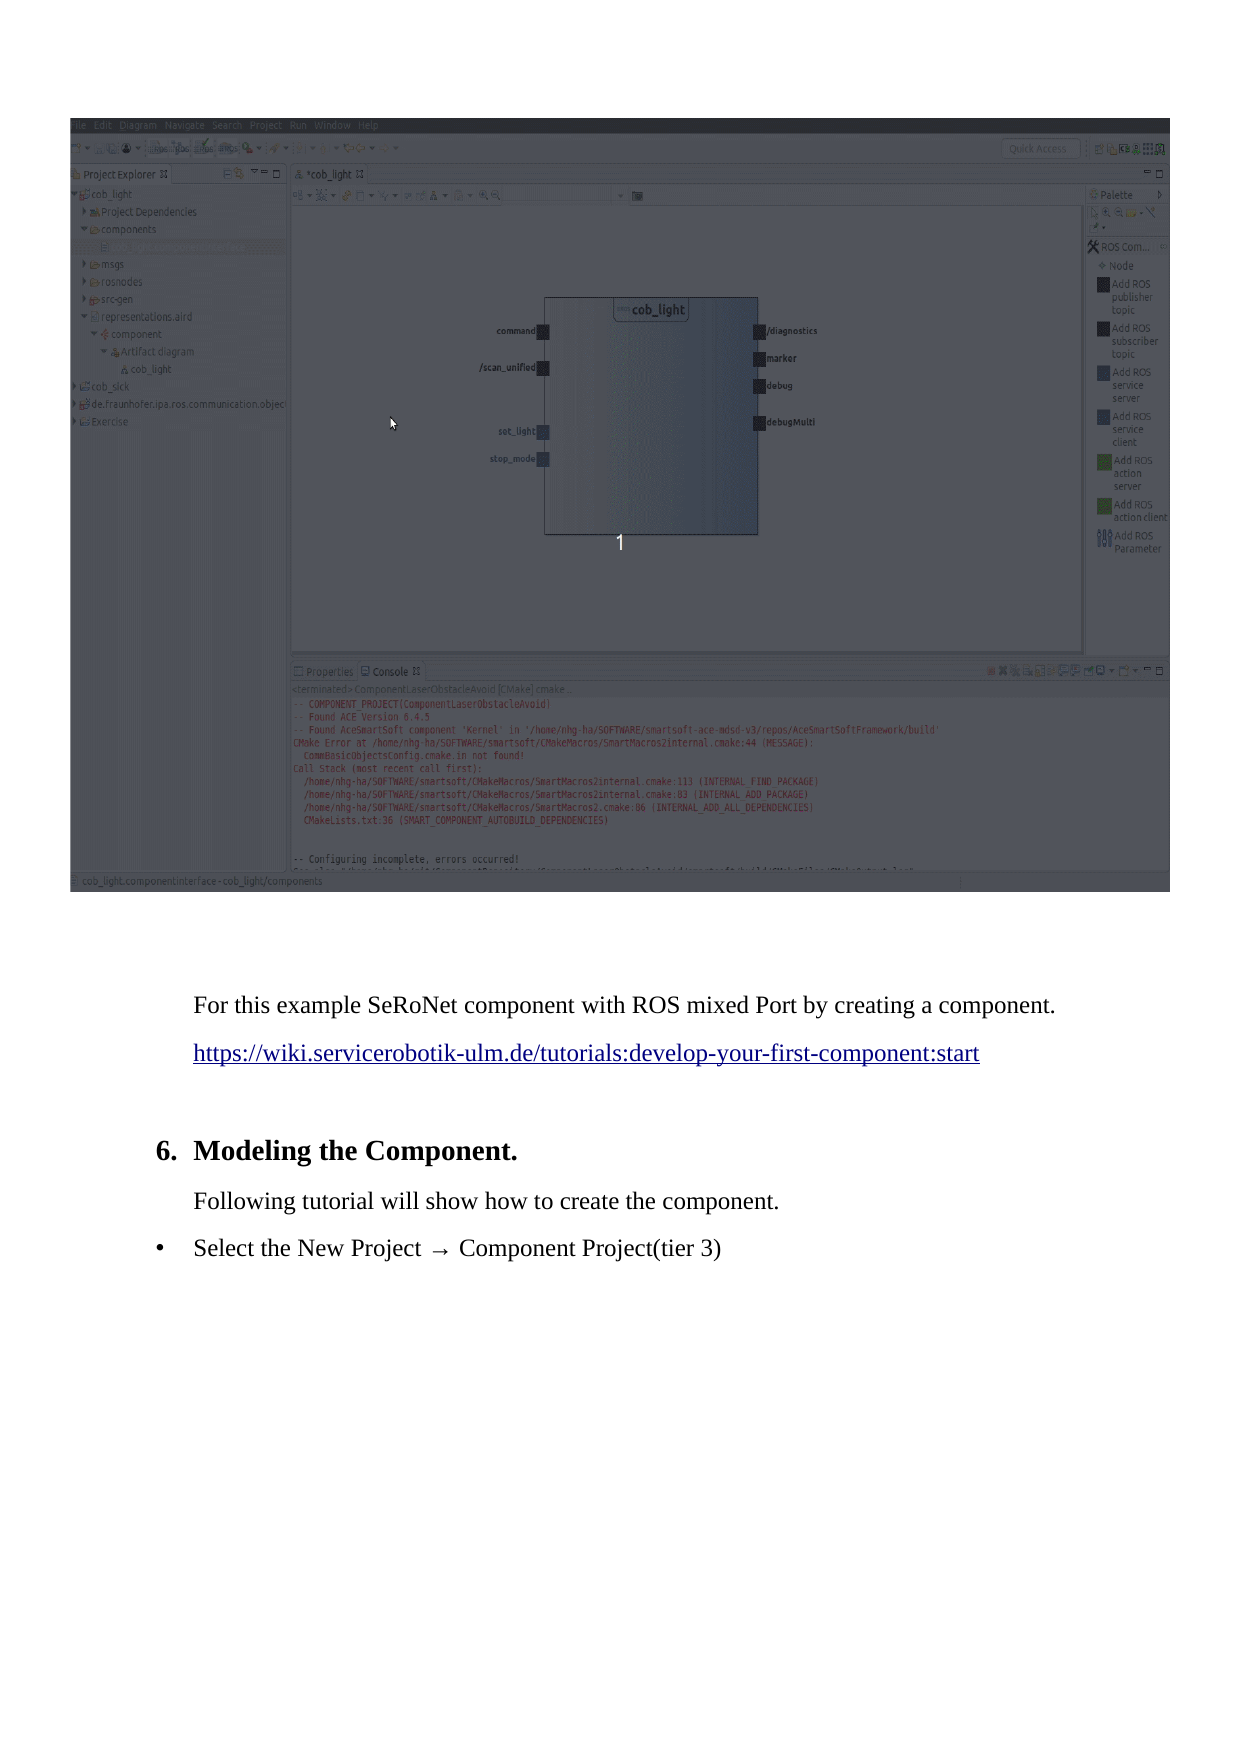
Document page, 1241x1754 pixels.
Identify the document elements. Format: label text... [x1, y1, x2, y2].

list Select the New Project → Component Project(tier 3) [156, 1233, 1122, 1262]
picture [70, 118, 1170, 892]
list Modeling the Component. [156, 1133, 1122, 1166]
list https://wiki.servicerobotik-ulm.de/tutorials:develop-your-first-component:start [156, 1038, 1122, 1067]
list For this example SeRoNet component with ROS mixed Port by creating a component. [156, 990, 1122, 1019]
list Following tutorial will show how to create the component. [156, 1186, 1122, 1214]
